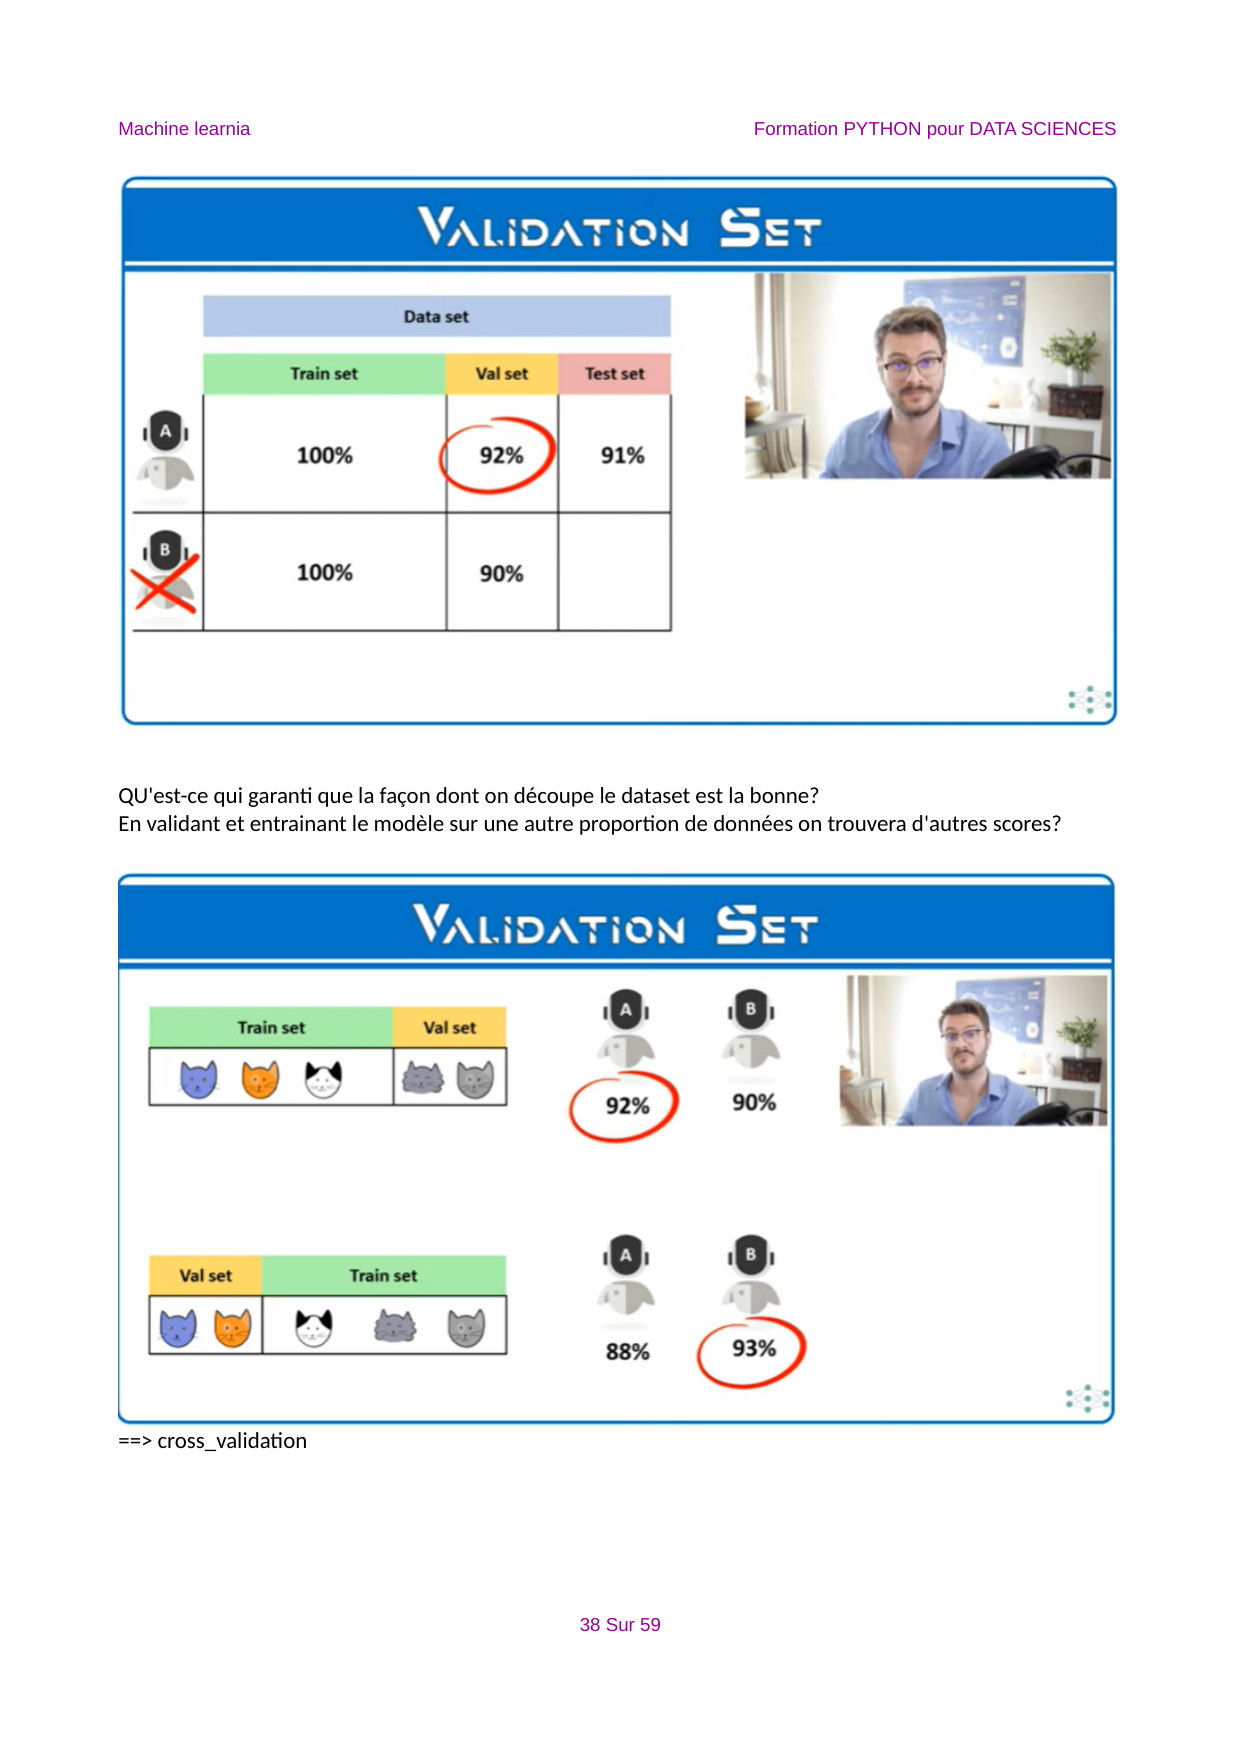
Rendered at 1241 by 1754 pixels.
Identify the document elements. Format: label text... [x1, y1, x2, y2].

text ==> cross_validation [118, 1426, 1122, 1454]
picture [118, 169, 1122, 726]
text En validant et entrainant le modèle sur une autre proportion de données on trouvera d'autres scores? [118, 809, 1122, 837]
text QU'est-ce qui garanti que la façon dont on découpe le dataset est la bonne? [118, 781, 1122, 809]
picture [118, 865, 1122, 1426]
